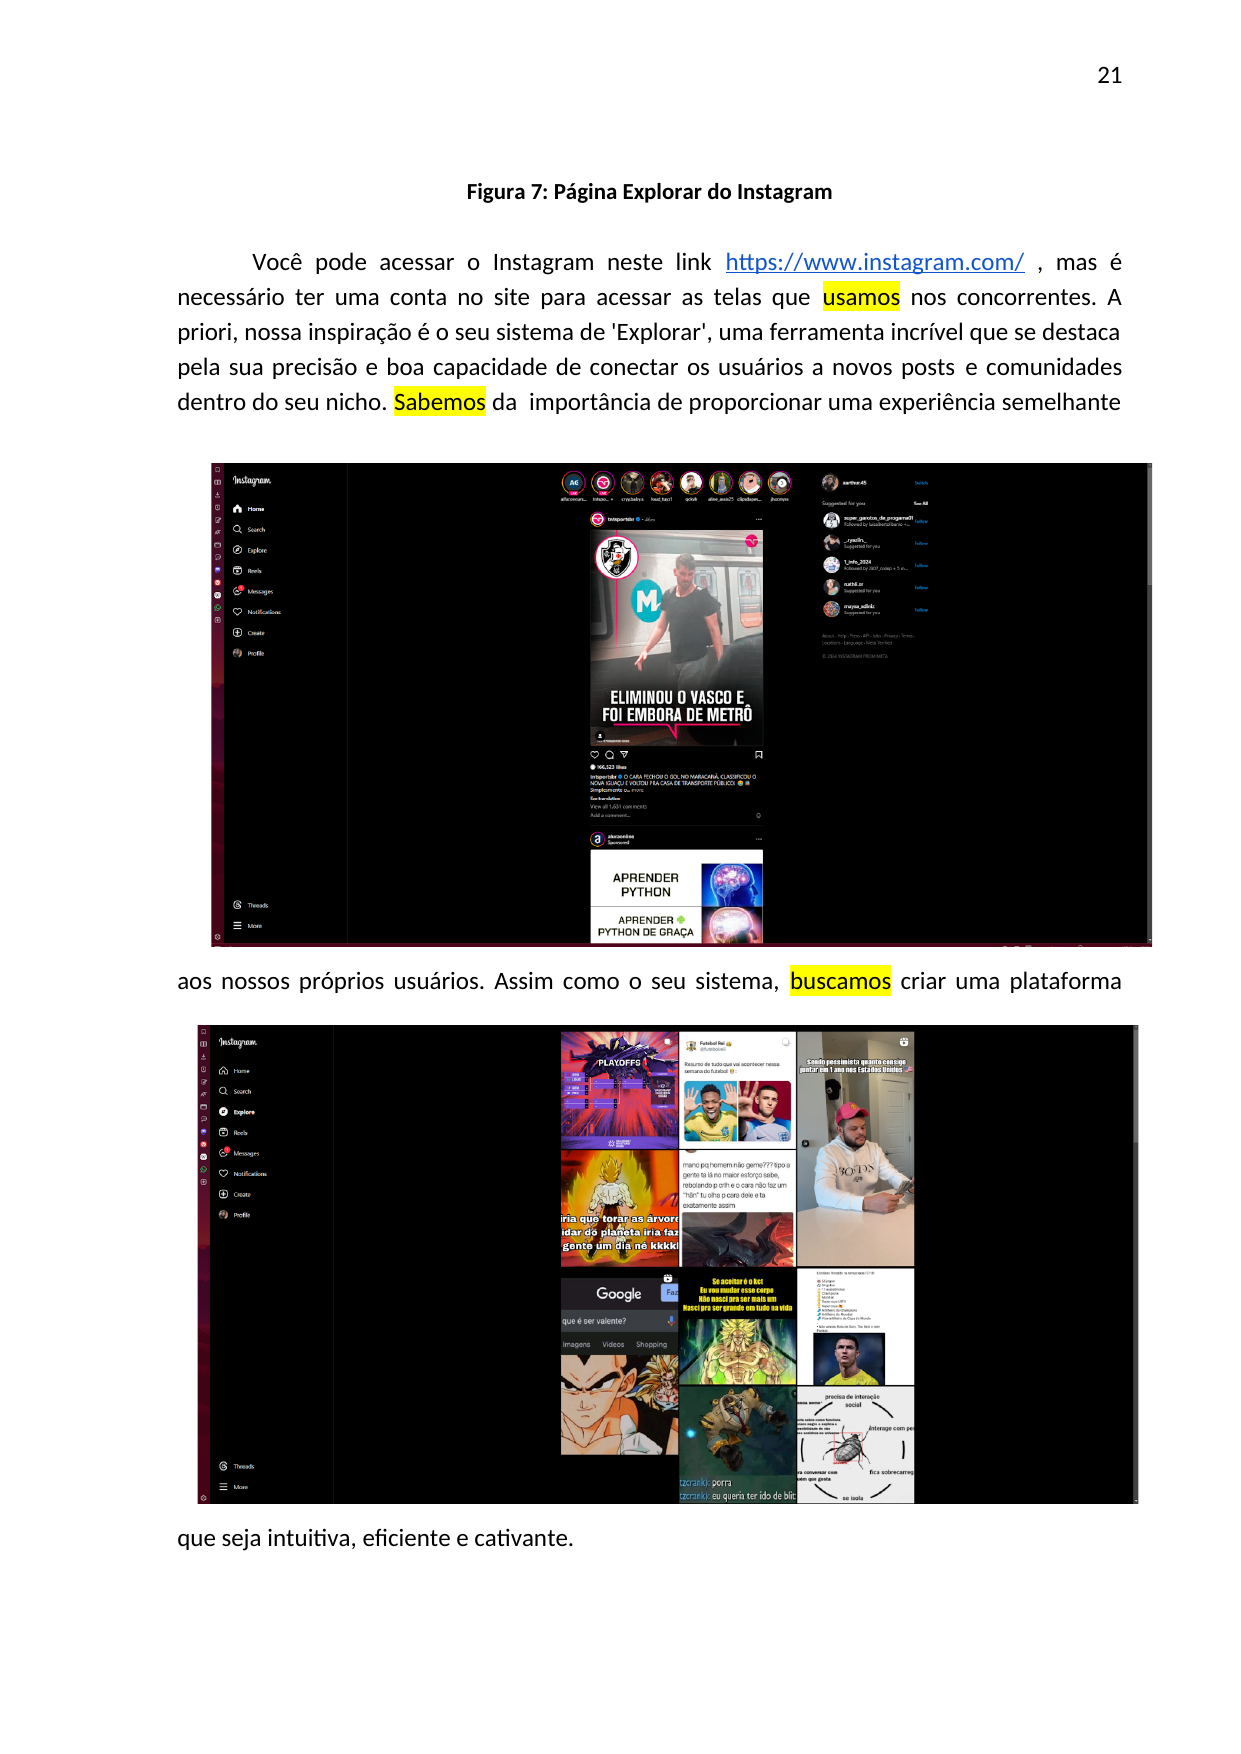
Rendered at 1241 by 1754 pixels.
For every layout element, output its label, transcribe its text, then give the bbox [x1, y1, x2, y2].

text Você pode acessar o Instagram neste link https://www.instagram.com/ , mas é necessário ter uma conta no site para acessar as telas que usamos nos concorrentes. A priori, nossa inspiração é o seu sistema de 'Explorar', uma ferramenta incrível que se destaca pela sua precisão e boa capacidade de conectar os usuários a novos posts e comunidades dentro do seu nicho. Sabemos da importância de proporcionar uma experiência semelhante aos nossos próprios usuários. Assim como o seu sistema, buscamos criar uma plataforma que seja intuitiva, eficiente e cativante. [177, 381, 1122, 1553]
picture [211, 463, 1153, 947]
text Você pode acessar o Instagram neste link https://www.instagram.com/ , mas é necessário ter uma conta no site para acessar as telas que usamos nos concorrentes. A priori, nossa inspiração é o seu sistema de 'Explorar', uma ferramenta incrível que se destaca pela sua precisão e boa capacidade de conectar os usuários a novos posts e comunidades dentro do seu nicho. Sabemos da importância de proporcionar uma experiência semelhante aos nossos próprios usuários. Assim como o seu sistema, buscamos criar uma plataforma que seja intuitiva, eficiente e cativante. [177, 246, 1122, 316]
subtitle Figura 7: Página Explorar do Instagram [177, 177, 1122, 205]
picture [197, 1025, 1139, 1504]
